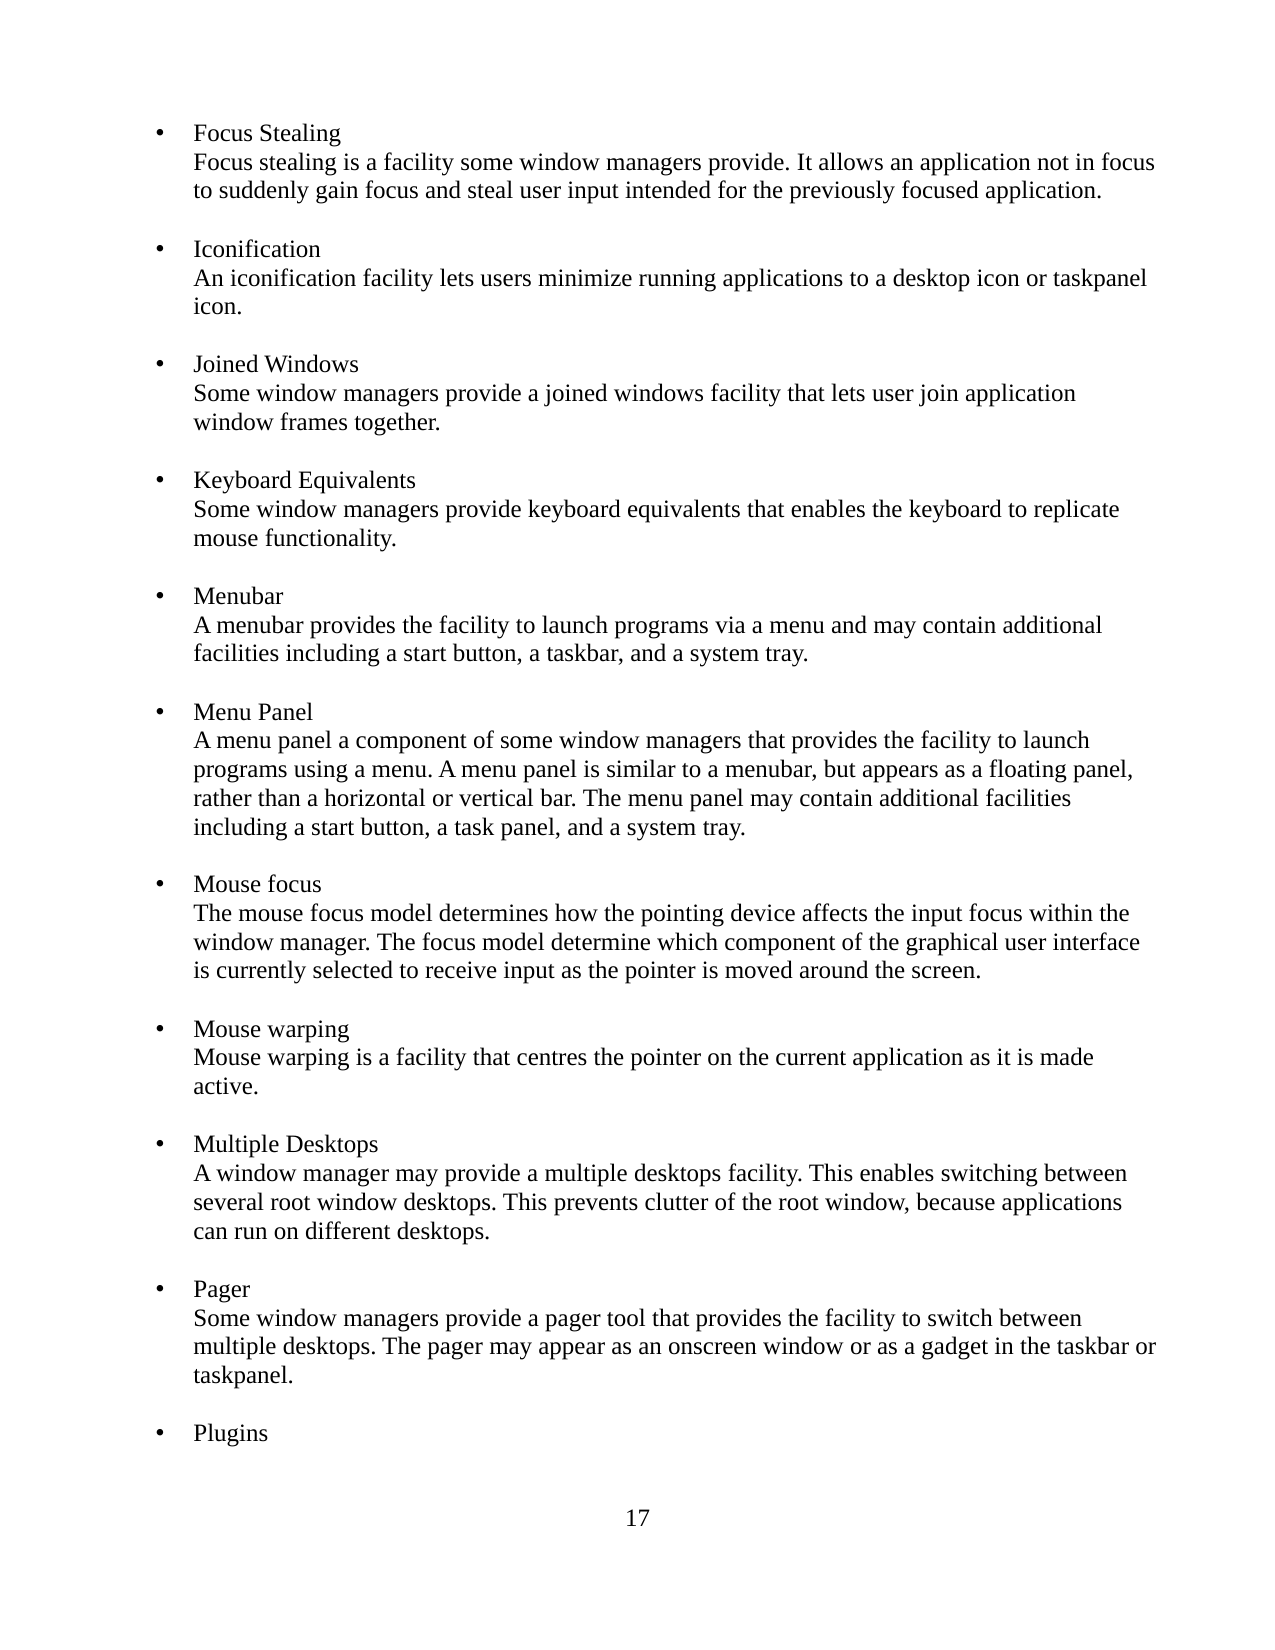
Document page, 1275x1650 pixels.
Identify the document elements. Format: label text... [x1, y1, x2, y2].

subtitle Joined Windows [156, 349, 1157, 378]
list Mouse warping is a facility that centres the pointer on the current application as it is made active. [156, 1042, 1157, 1100]
subtitle Pager [156, 1274, 1157, 1303]
list The mouse focus model determines how the pointing device affects the input focus within the window manager. The focus model determine which component of the graphical user interface is currently selected to receive input as the pointer is moved around the screen. [156, 898, 1157, 984]
list An iconification facility lets users minimize running applications to a desktop icon or taskpanel icon. [156, 263, 1157, 320]
subtitle Menubar [156, 581, 1157, 610]
subtitle Iconification [156, 234, 1157, 263]
subtitle Plugins [156, 1418, 1157, 1447]
list A menubar provides the facility to launch programs via a menu and may contain additional facilities including a start button, a taskbar, and a system tray. [156, 610, 1157, 667]
list Some window managers provide keyboard equivalents that enables the keyboard to replicate mouse functionality. [156, 494, 1157, 552]
list A window manager may provide a multiple desktops facility. This enables switching between several root window desktops. This prevents clutter of the root window, because applications can run on different desktops. [156, 1158, 1157, 1244]
subtitle Menu Panel [156, 697, 1157, 726]
list Mouse focus [156, 869, 1157, 898]
list Some window managers provide a joined windows facility that lets user join application window frames together. [156, 378, 1157, 436]
list Focus stealing is a facility some window managers provide. It allows an application not in focus to suddenly gain focus and steal user input intended for the previously focused application. [156, 147, 1157, 204]
subtitle Focus Stealing [156, 118, 1157, 147]
list A menu panel a component of some window managers that provides the facility to launch programs using a menu. A menu panel is similar to a menubar, but appears as a floating panel, rather than a horizontal or vertical bar. The menu panel may contain additional facilities including a start button, a task panel, and a system tray. [156, 726, 1157, 841]
subtitle Mouse warping [156, 1014, 1157, 1042]
subtitle Multiple Desktops [156, 1129, 1157, 1158]
subtitle Keyboard Equivalents [156, 465, 1157, 494]
list Some window managers provide a pager tool that provides the facility to switch between multiple desktops. The pager may appear as an onscreen window or as a gadget in the taskbar or taskpanel. [156, 1303, 1157, 1389]
